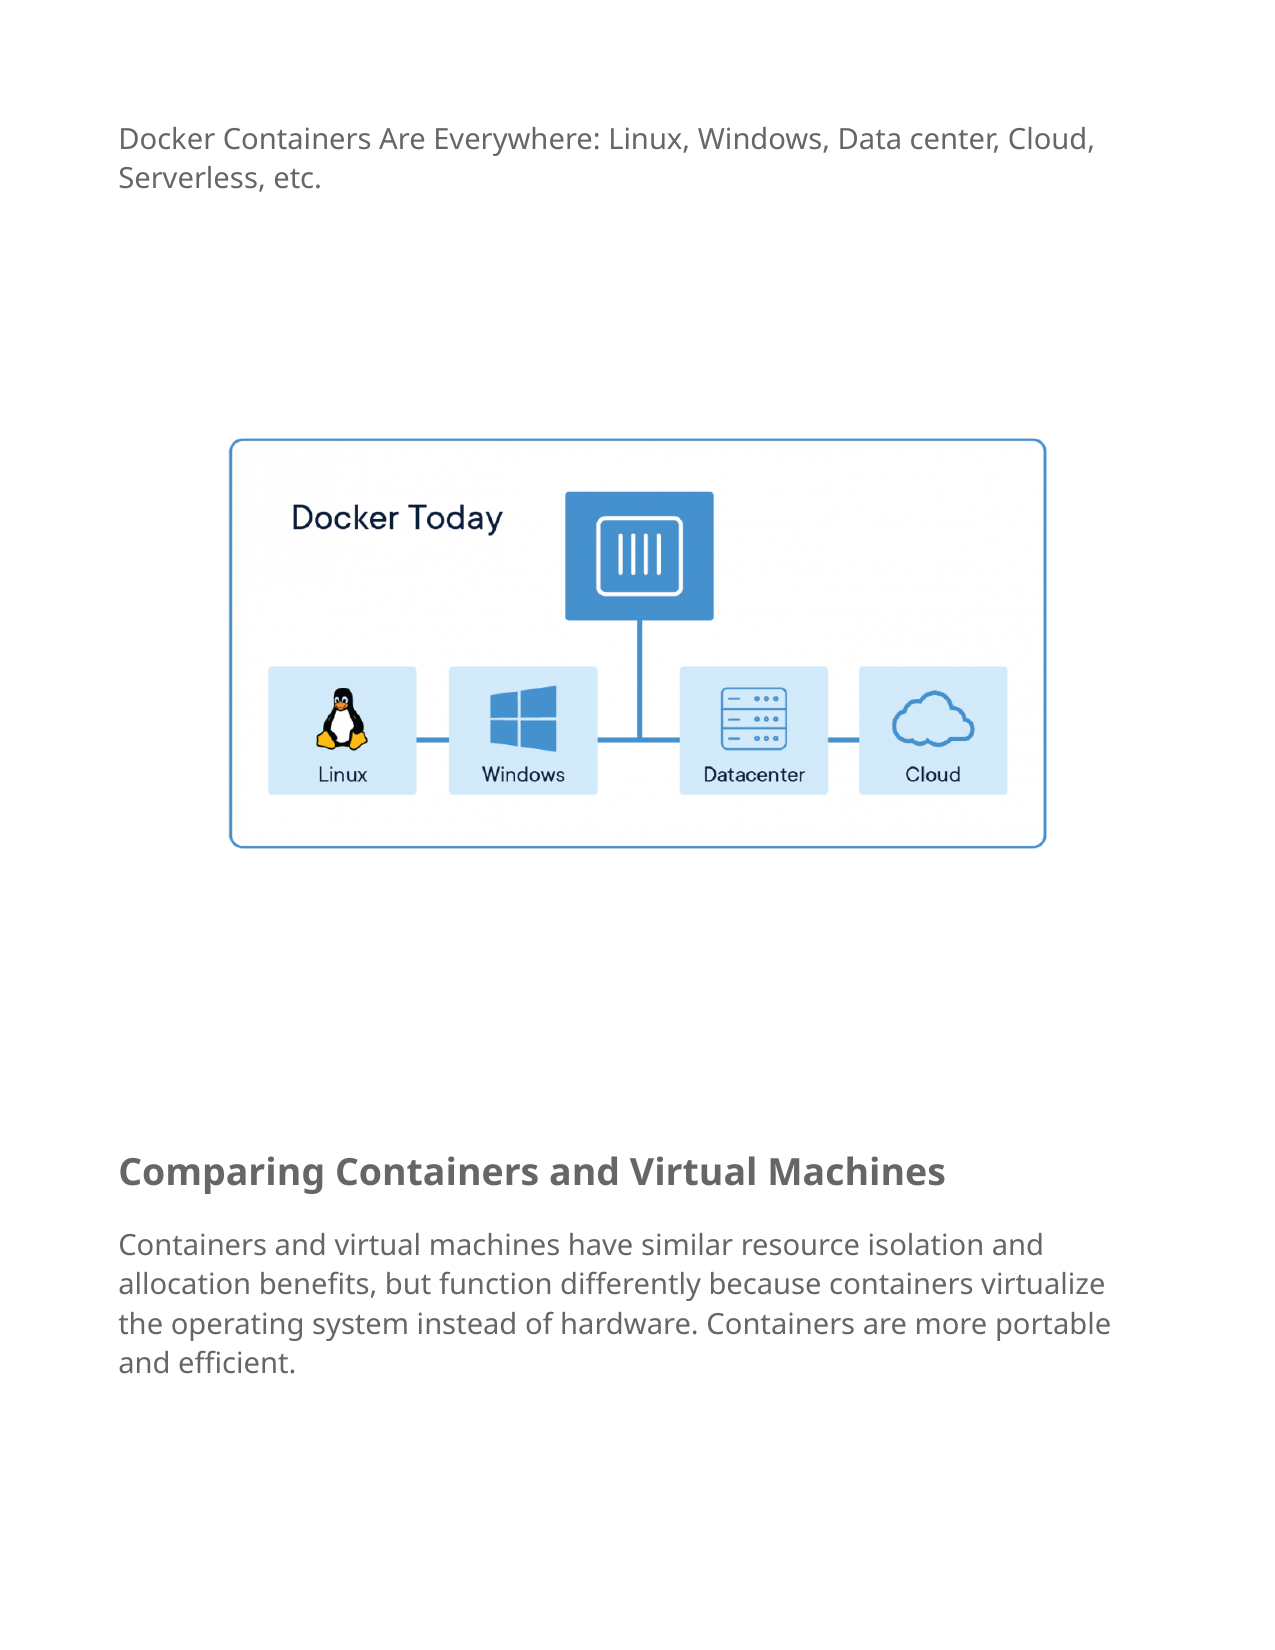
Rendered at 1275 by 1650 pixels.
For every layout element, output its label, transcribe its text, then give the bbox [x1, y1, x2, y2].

subtitle Docker Containers Are Everywhere: Linux, Windows, Data center, Cloud, Serverless, etc. [118, 118, 1157, 197]
subtitle Containers and virtual machines have similar resource isolation and allocation benefits, but function differently because containers virtualize the operating system instead of hardware. Containers are more portable and efficient. [118, 1224, 1157, 1382]
picture [166, 253, 1109, 1033]
subtitle Comparing Containers and Virtual Machines [118, 1106, 1157, 1197]
